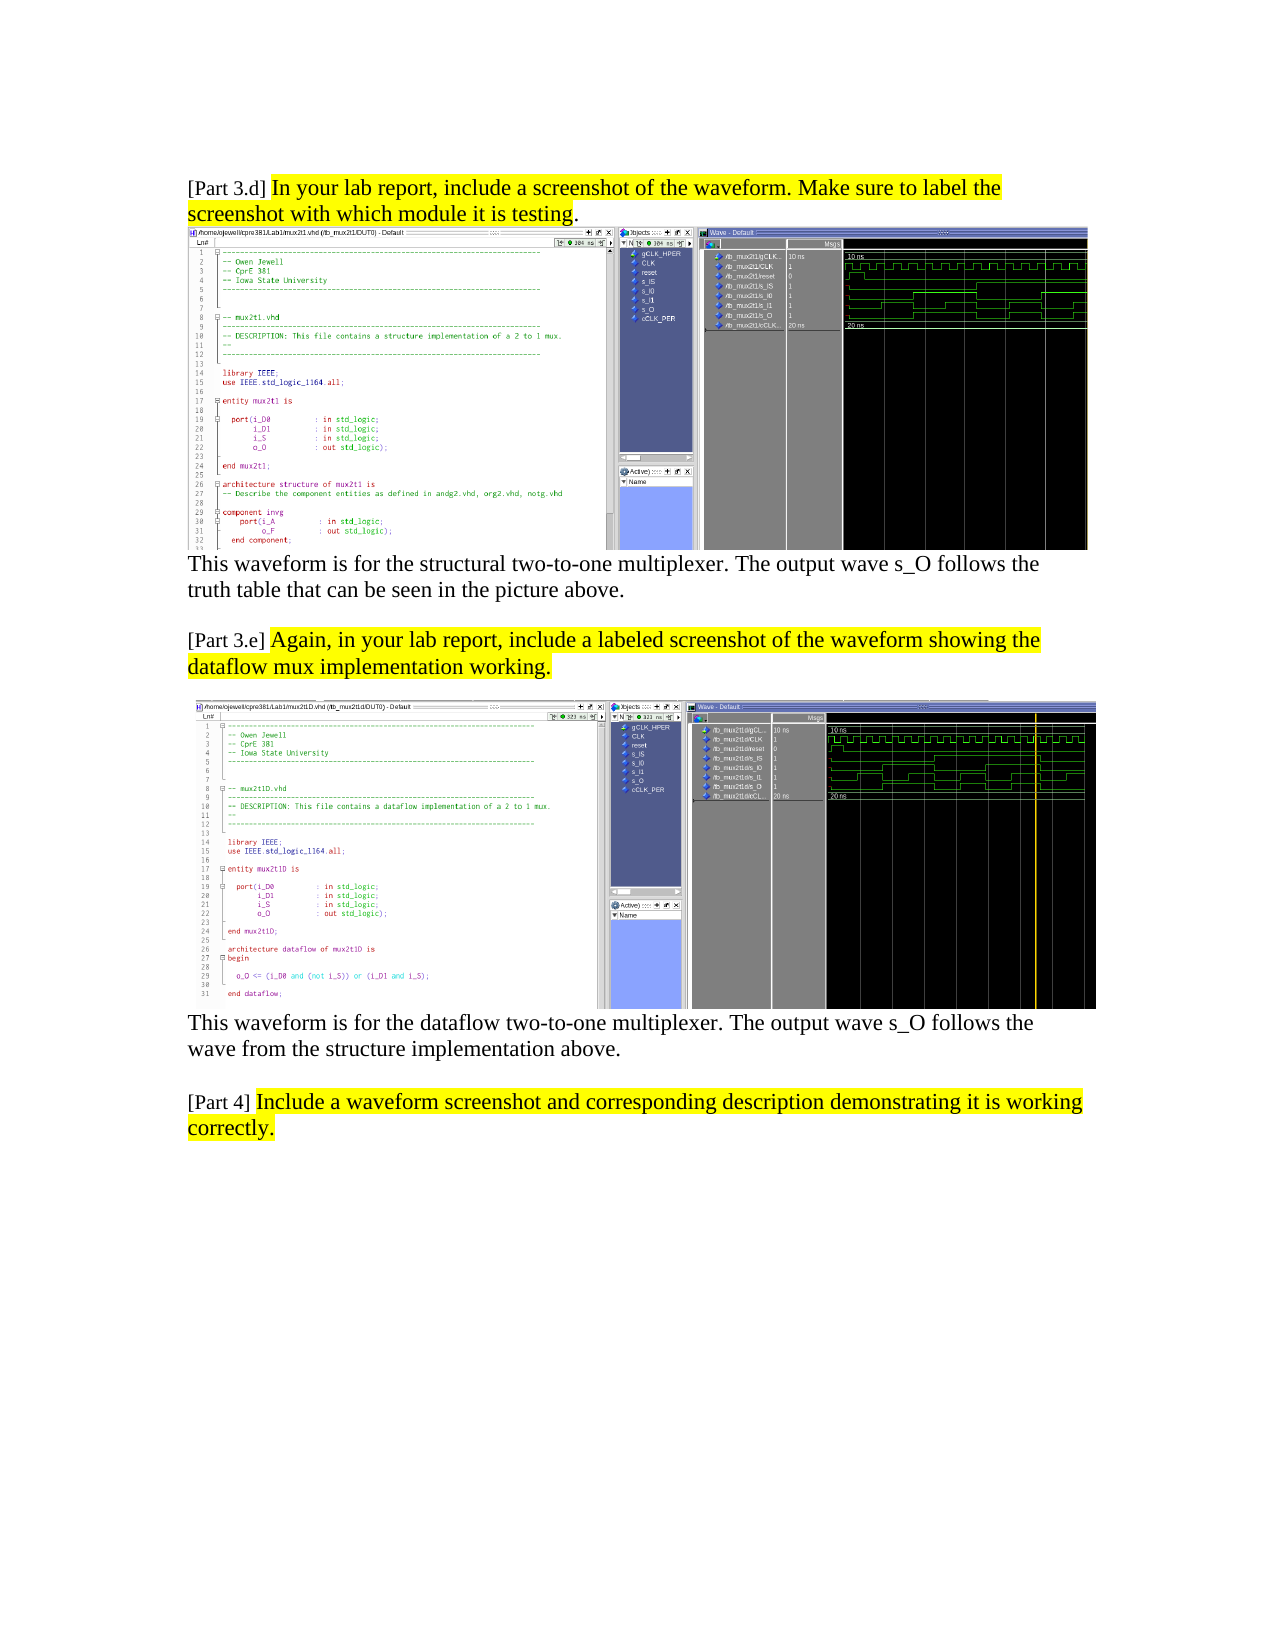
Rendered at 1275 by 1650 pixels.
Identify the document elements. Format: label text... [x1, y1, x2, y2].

picture [187, 226, 1088, 550]
text [Part 3.d] In your lab report, include a screenshot of the waveform. Make sure to label the screenshot with which module it is testing. [187, 174, 1087, 226]
text This waveform is for the structural two-to-one multiplexer. The output wave s_O follows the truth table that can be seen in the picture above. [187, 550, 1087, 602]
text [Part 3.e] Again, in your lab report, include a labeled screenshot of the waveform showing the dataflow mux implementation working. [187, 627, 1087, 679]
picture [195, 700, 1096, 1009]
text [Part 4] Include a waveform screenshot and corresponding description demonstrating it is working correctly. [187, 1088, 1087, 1141]
text This waveform is for the dataflow two-to-one multiplexer. The output wave s_O follows the wave from the structure implementation above. [187, 679, 1087, 1062]
